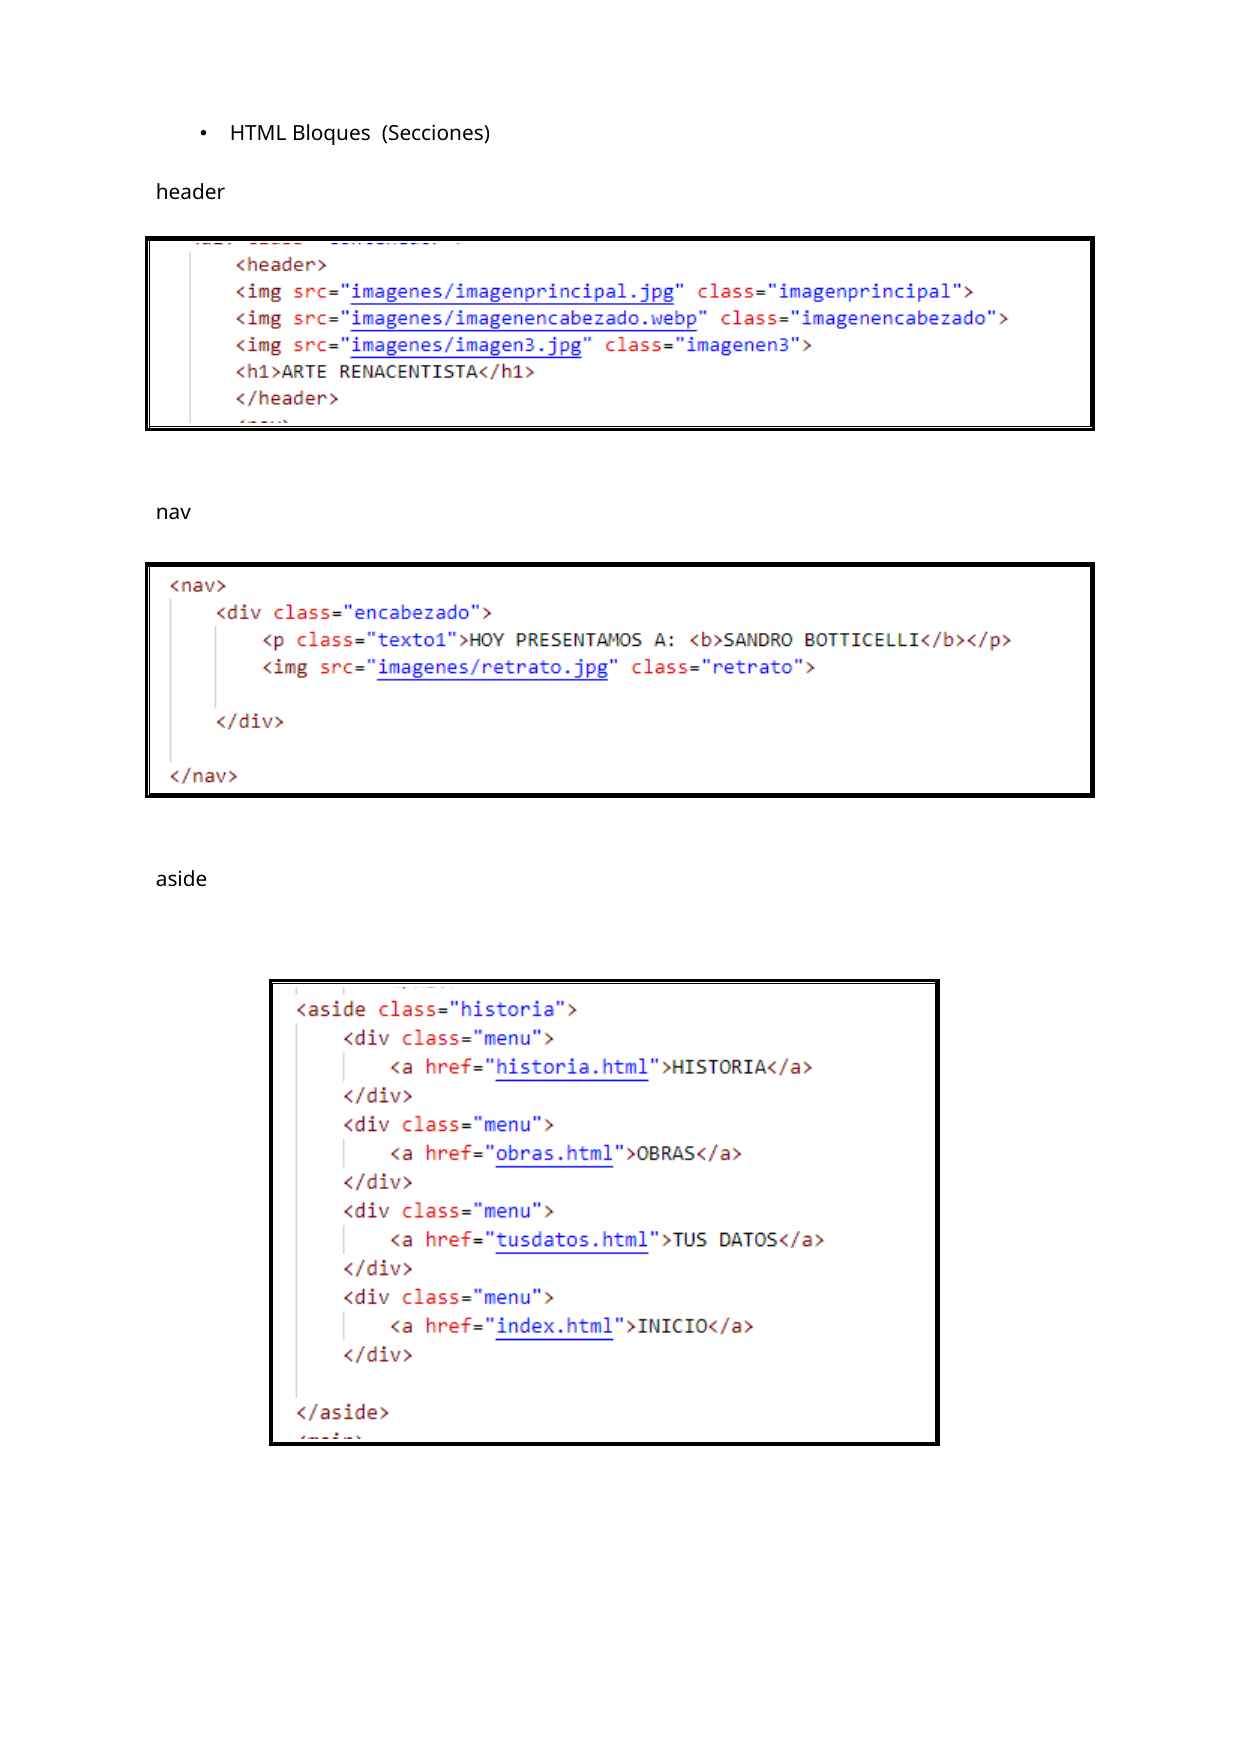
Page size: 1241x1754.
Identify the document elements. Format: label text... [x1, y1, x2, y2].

text aside [156, 864, 1106, 892]
text nav [156, 497, 1106, 525]
picture [152, 569, 1088, 791]
list HTML Bloques (Secciones) [200, 118, 1106, 147]
text header [156, 177, 1106, 206]
picture [276, 987, 933, 1439]
picture [152, 243, 1088, 423]
